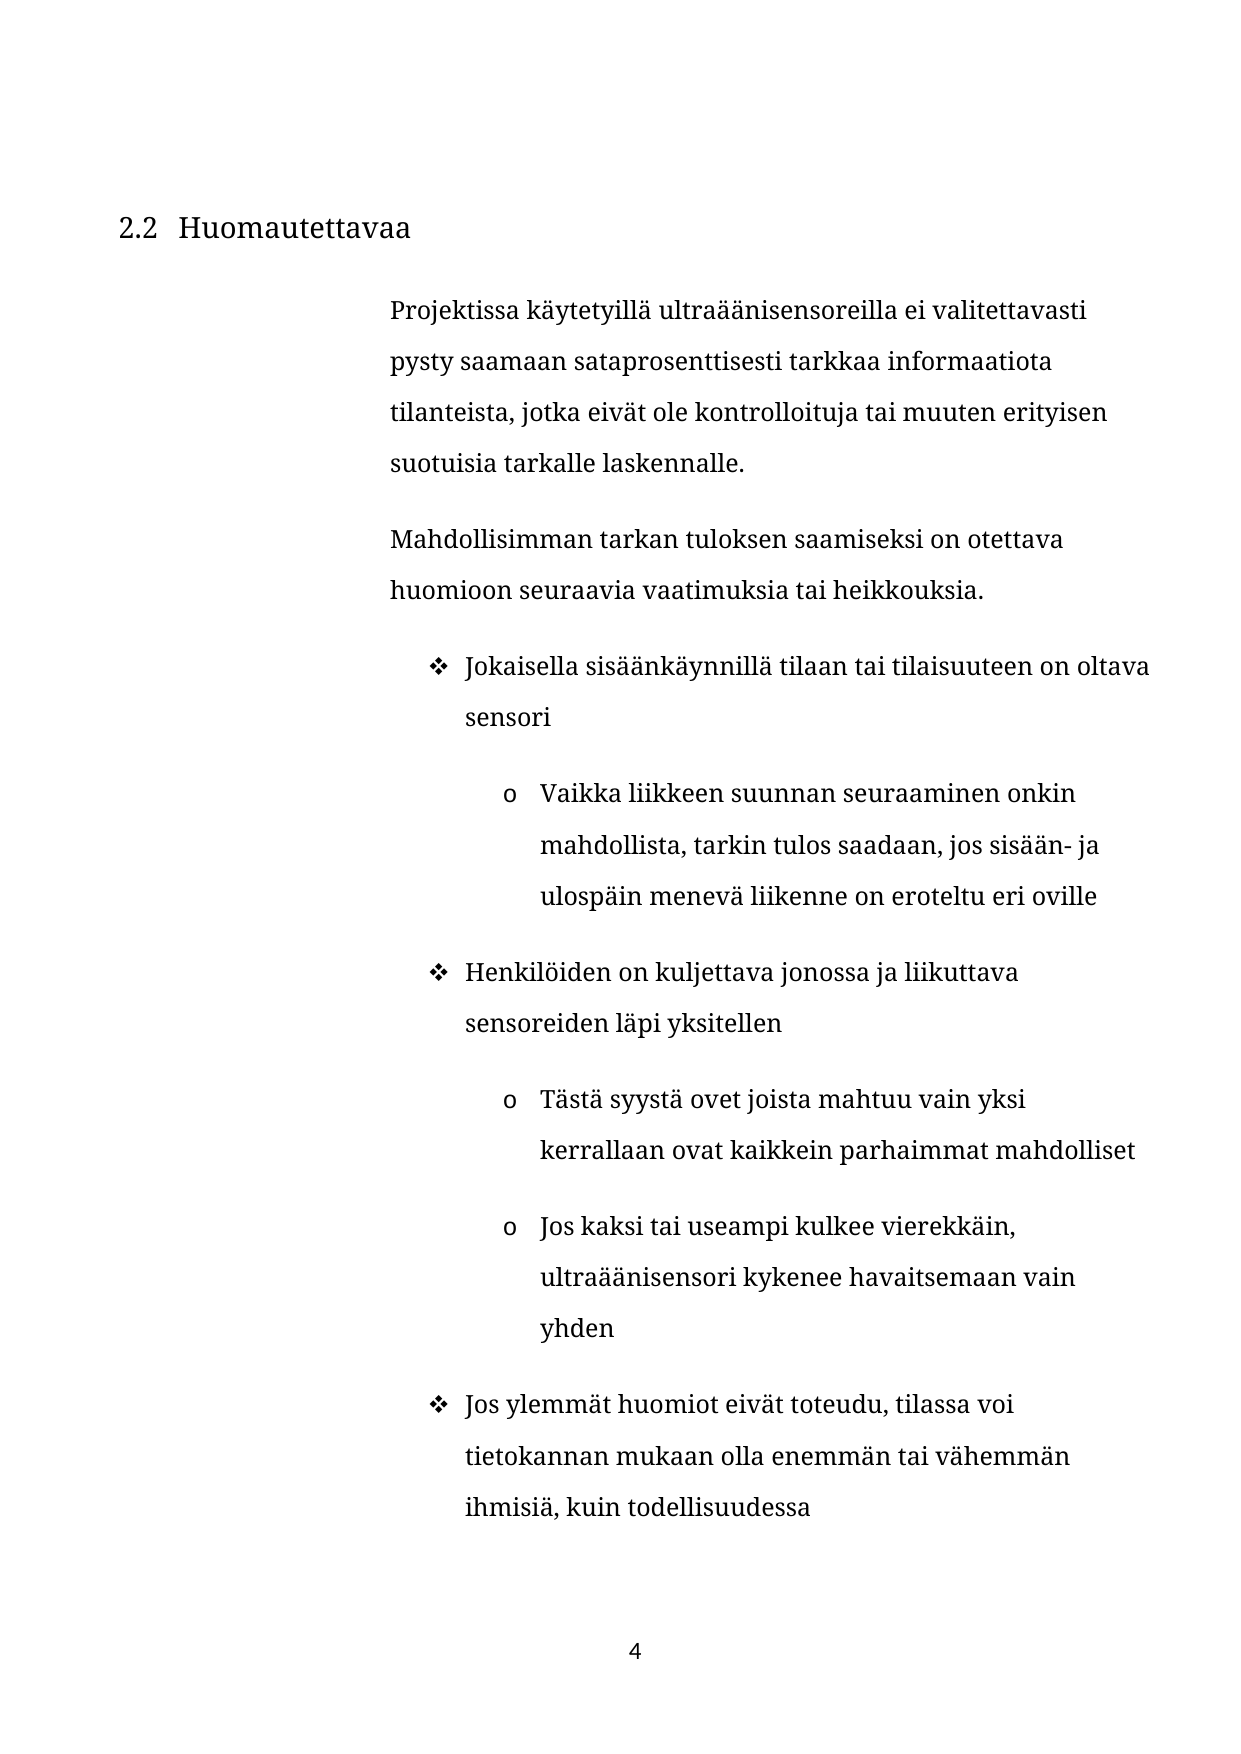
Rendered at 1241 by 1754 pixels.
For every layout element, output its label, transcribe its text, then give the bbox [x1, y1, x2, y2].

text Projektissa käytetyillä ultraäänisensoreilla ei valitettavasti pysty saamaan sataprosenttisesti tarkkaa informaatiota tilanteista, jotka eivät ole kontrolloituja tai muuten erityisen suotuisia tarkalle laskennalle. [390, 293, 1152, 480]
text Mahdollisimman tarkan tuloksen saamiseksi on otettava huomioon seuraavia vaatimuksia tai heikkouksia. [390, 522, 1152, 607]
list Vaikka liikkeen suunnan seuraaminen onkin mahdollista, tarkin tulos saadaan, jos sisään- ja ulospäin menevä liikenne on eroteltu eri oville [502, 776, 1152, 912]
list Tästä syystä ovet joista mahtuu vain yksi kerrallaan ovat kaikkein parhaimmat mahdolliset [502, 1082, 1152, 1167]
list Jokaisella sisäänkäynnillä tilaan tai tilaisuuteen on oltava sensori [427, 649, 1152, 734]
list Henkilöiden on kuljettava jonossa ja liikuttava sensoreiden läpi yksitellen [427, 954, 1152, 1039]
subtitle Huomautettavaa [118, 207, 1152, 247]
list Jos kaksi tai useampi kulkee vierekkäin, ultraäänisensori kykenee havaitsemaan vain yhden [502, 1209, 1152, 1345]
list Jos ylemmät huomiot eivät toteudu, tilassa voi tietokannan mukaan olla enemmän tai vähemmän ihmisiä, kuin todellisuudessa [427, 1387, 1152, 1523]
